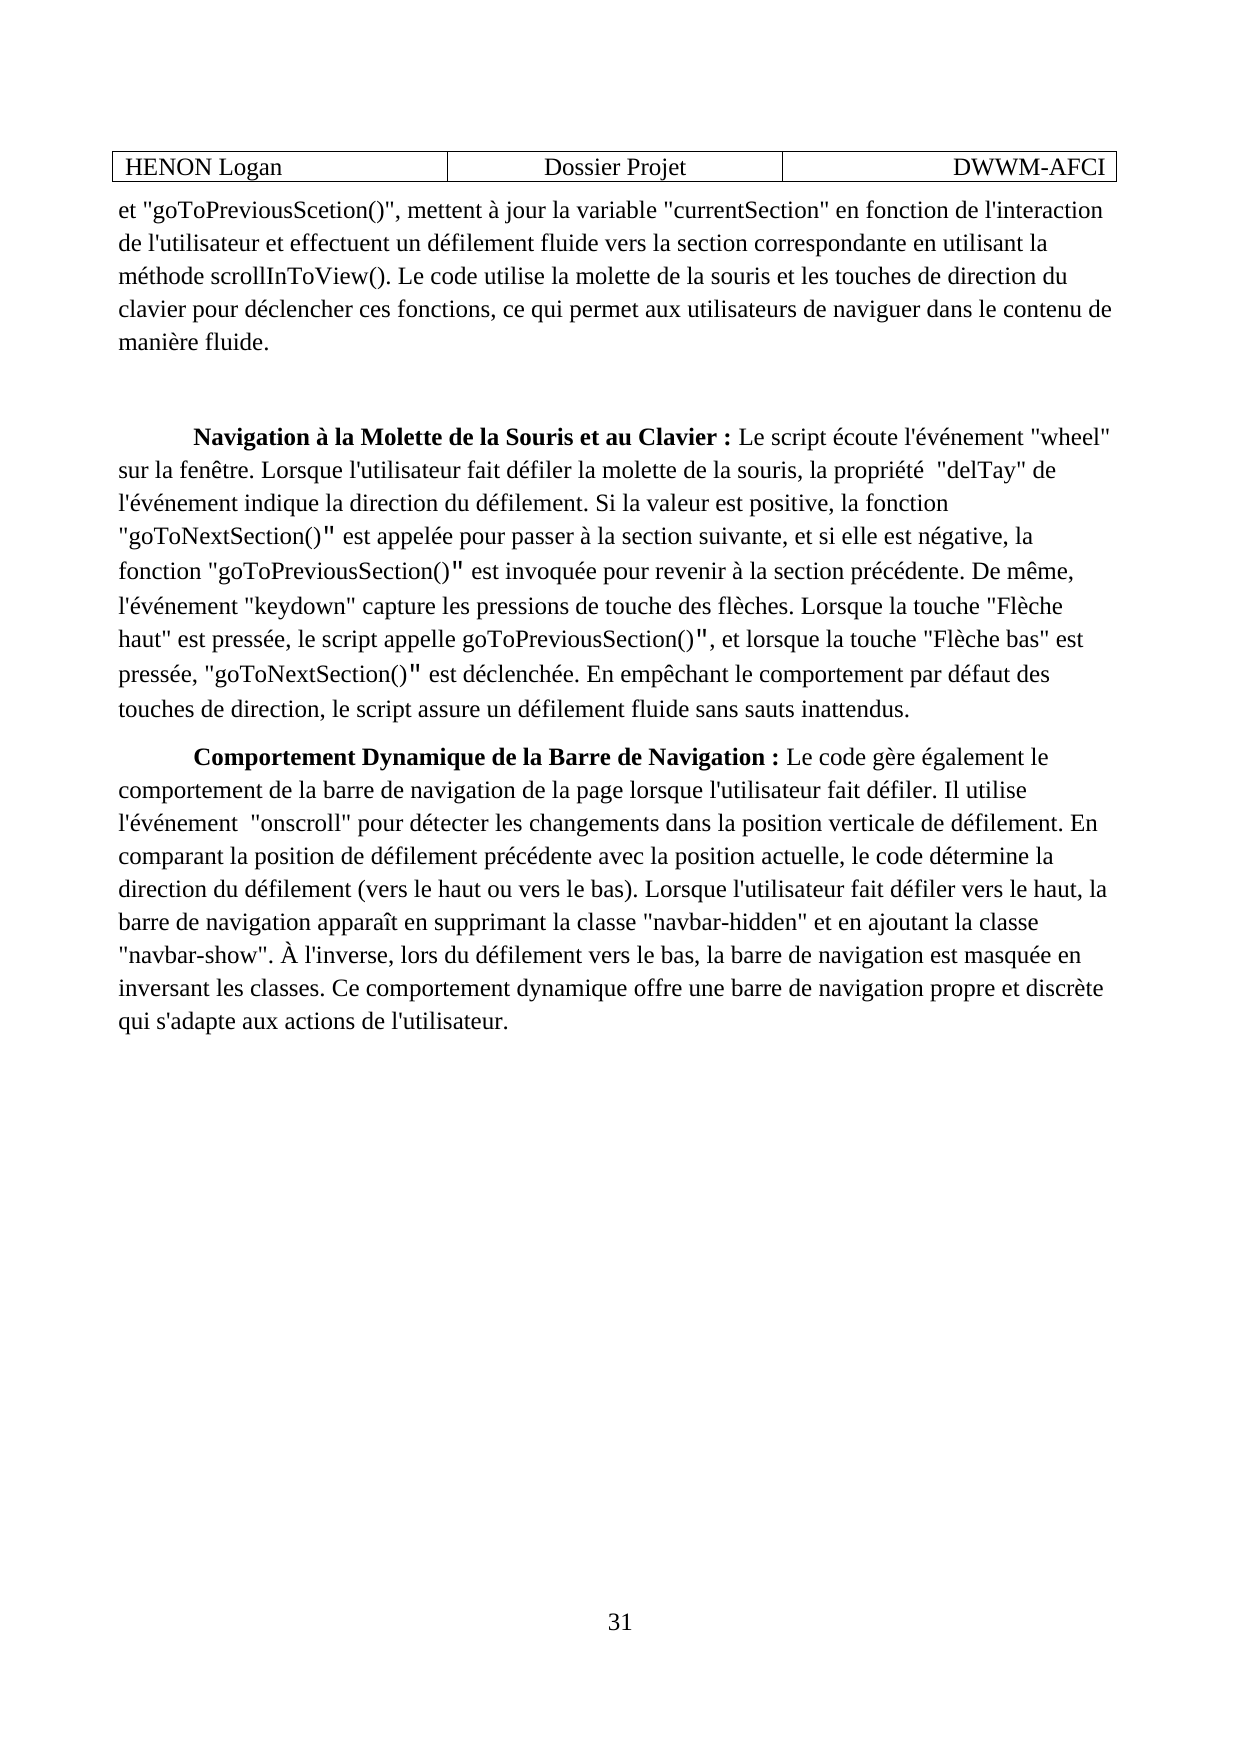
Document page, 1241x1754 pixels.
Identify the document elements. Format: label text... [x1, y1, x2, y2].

text Navigation à la Molette de la Souris et au Clavier : Le script écoute l'événement "wheel" sur la fenêtre. Lorsque l'utilisateur fait défiler la molette de la souris, la propriété "delTay" de l'événement indique la direction du défilement. Si la valeur est positive, la fonction "goToNextSection()" est appelée pour passer à la section suivante, et si elle est négative, la fonction "goToPreviousSection()" est invoquée pour revenir à la section précédente. De même, l'événement "keydown" capture les pressions de touche des flèches. Lorsque la touche "Flèche haut" est pressée, le script appelle goToPreviousSection()", et lorsque la touche "Flèche bas" est pressée, "goToNextSection()" est déclenchée. En empêchant le comportement par défaut des touches de direction, le script assure un défilement fluide sans sauts inattendus. [118, 422, 1122, 723]
text Comportement Dynamique de la Barre de Navigation : Le code gère également le comportement de la barre de navigation de la page lorsque l'utilisateur fait défiler. Il utilise l'événement "onscroll" pour détecter les changements dans la position verticale de défilement. En comparant la position de défilement précédente avec la position actuelle, le code détermine la direction du défilement (vers le haut ou vers le bas). Lorsque l'utilisateur fait défiler vers le haut, la barre de navigation apparaît en supprimant la classe "navbar-hidden" et en ajoutant la classe "navbar-show". À l'inverse, lors du défilement vers le bas, la barre de navigation est masquée en inversant les classes. Ce comportement dynamique offre une barre de navigation propre et discrète qui s'adapte aux actions de l'utilisateur. [118, 742, 1122, 1035]
text et "goToPreviousScetion()", mettent à jour la variable "currentSection" en fonction de l'interaction de l'utilisateur et effectuent un défilement fluide vers la section correspondante en utilisant la méthode scrollInToView(). Le code utilise la molette de la souris et les touches de direction du clavier pour déclencher ces fonctions, ce qui permet aux utilisateurs de naviguer dans le contenu de manière fluide. [118, 195, 1122, 356]
